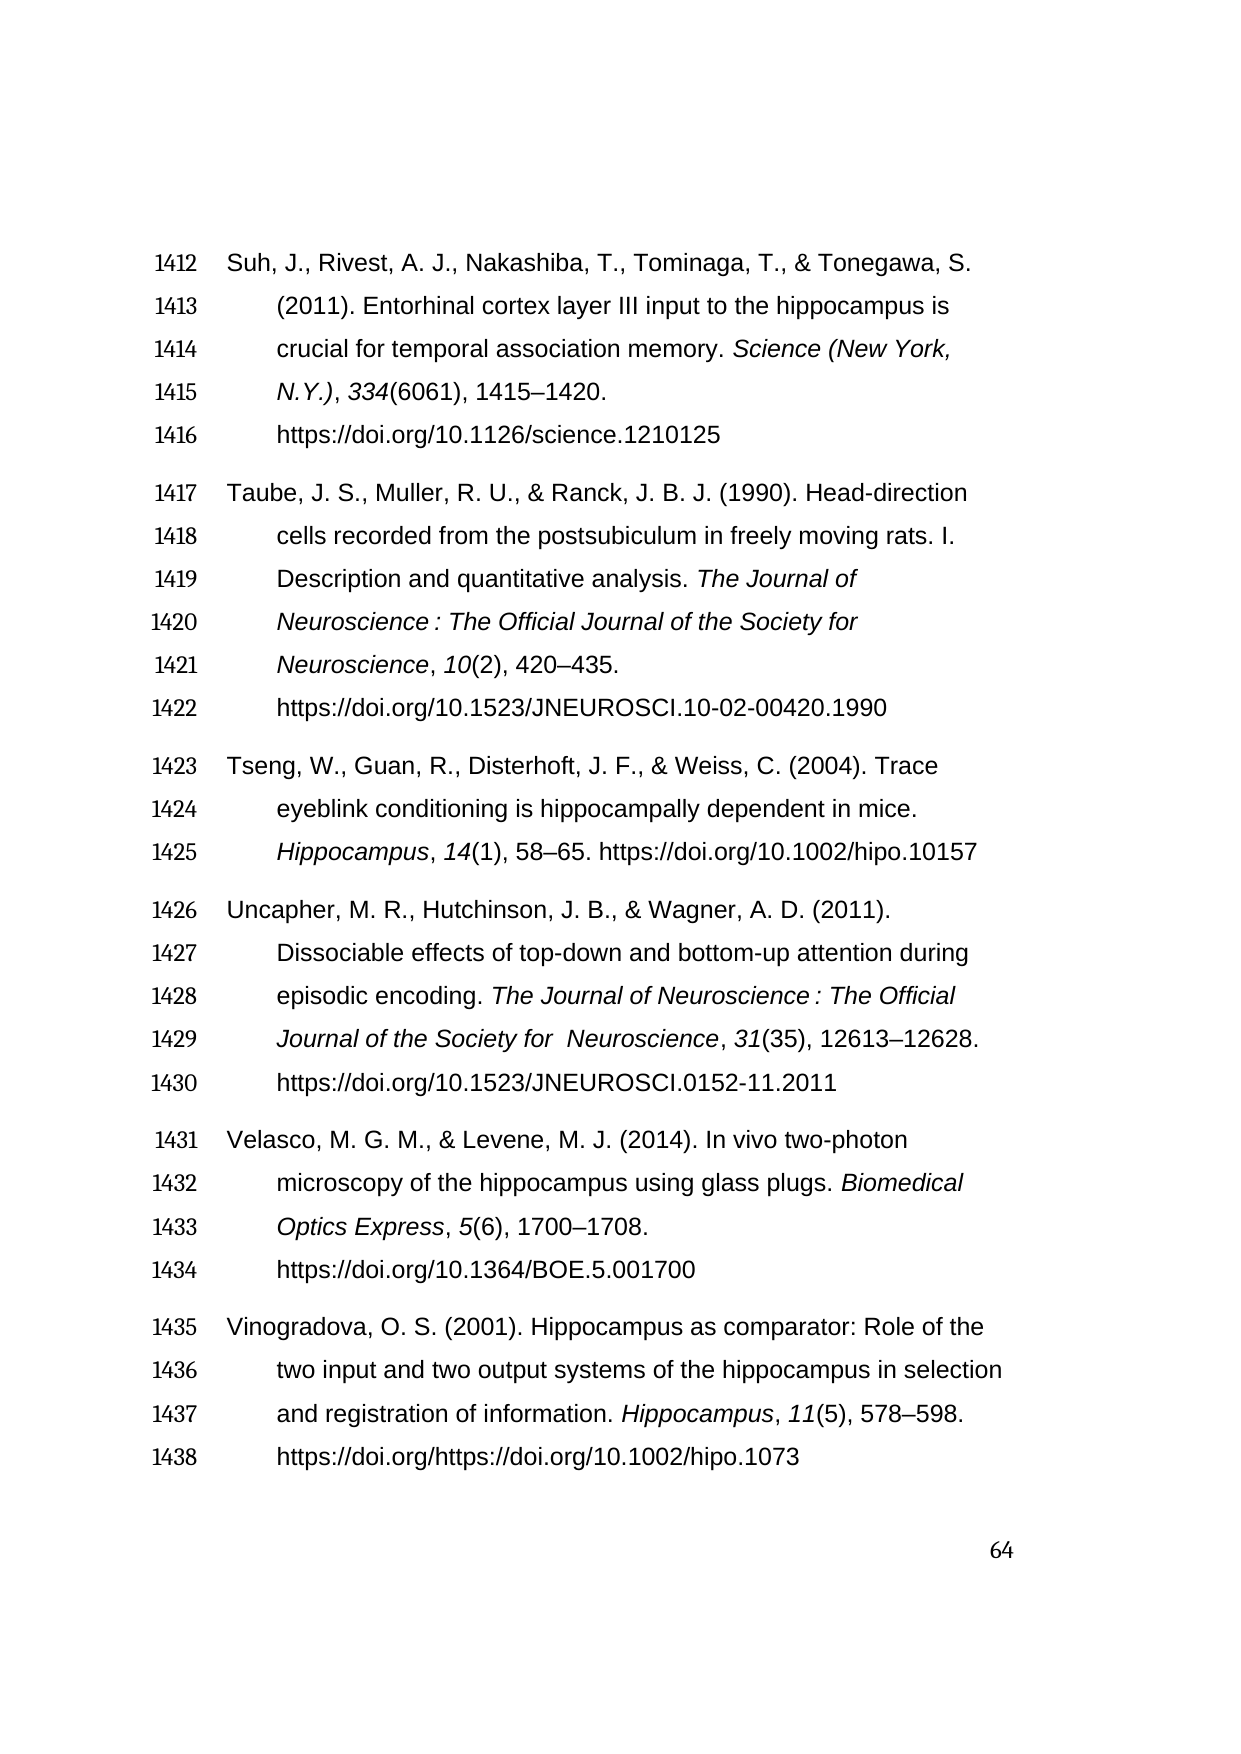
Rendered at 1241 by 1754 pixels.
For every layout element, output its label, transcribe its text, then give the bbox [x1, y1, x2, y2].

text Vinogradova, O. S. (2001). Hippocampus as comparator: Role of the two input and two output systems of the hippocampus in selection and registration of information. Hippocampus, 11(5), 578–598. https://doi.org/https://doi.org/10.1002/hipo.1073 [226, 1312, 1014, 1471]
text Uncapher, M. R., Hutchinson, J. B., & Wagner, A. D. (2011). Dissociable effects of top-down and bottom-up attention during episodic encoding. The Journal of Neuroscience : The Official Journal of the Society for Neuroscience, 31(35), 12613–12628. https://doi.org/10.1523/JNEUROSCI.0152-11.2011 [226, 895, 1014, 1096]
text Suh, J., Rivest, A. J., Nakashiba, T., Tominaga, T., & Tonegawa, S. (2011). Entorhinal cortex layer III input to the hippocampus is crucial for temporal association memory. Science (New York, N.Y.), 334(6061), 1415–1420. https://doi.org/10.1126/science.1210125 [226, 248, 1014, 449]
text Taube, J. S., Muller, R. U., & Ranck, J. B. J. (1990). Head-direction cells recorded from the postsubiculum in freely moving rats. I. Description and quantitative analysis. The Journal of Neuroscience : The Official Journal of the Society for Neuroscience, 10(2), 420–435. https://doi.org/10.1523/JNEUROSCI.10-02-00420.1990 [226, 478, 1014, 722]
text Tseng, W., Guan, R., Disterhoft, J. F., & Weiss, C. (2004). Trace eyeblink conditioning is hippocampally dependent in mice. Hippocampus, 14(1), 58–65. https://doi.org/10.1002/hipo.10157 [226, 751, 1014, 866]
text Velasco, M. G. M., & Levene, M. J. (2014). In vivo two-photon microscopy of the hippocampus using glass plugs. Biomedical Optics Express, 5(6), 1700–1708. https://doi.org/10.1364/BOE.5.001700 [226, 1125, 1014, 1283]
